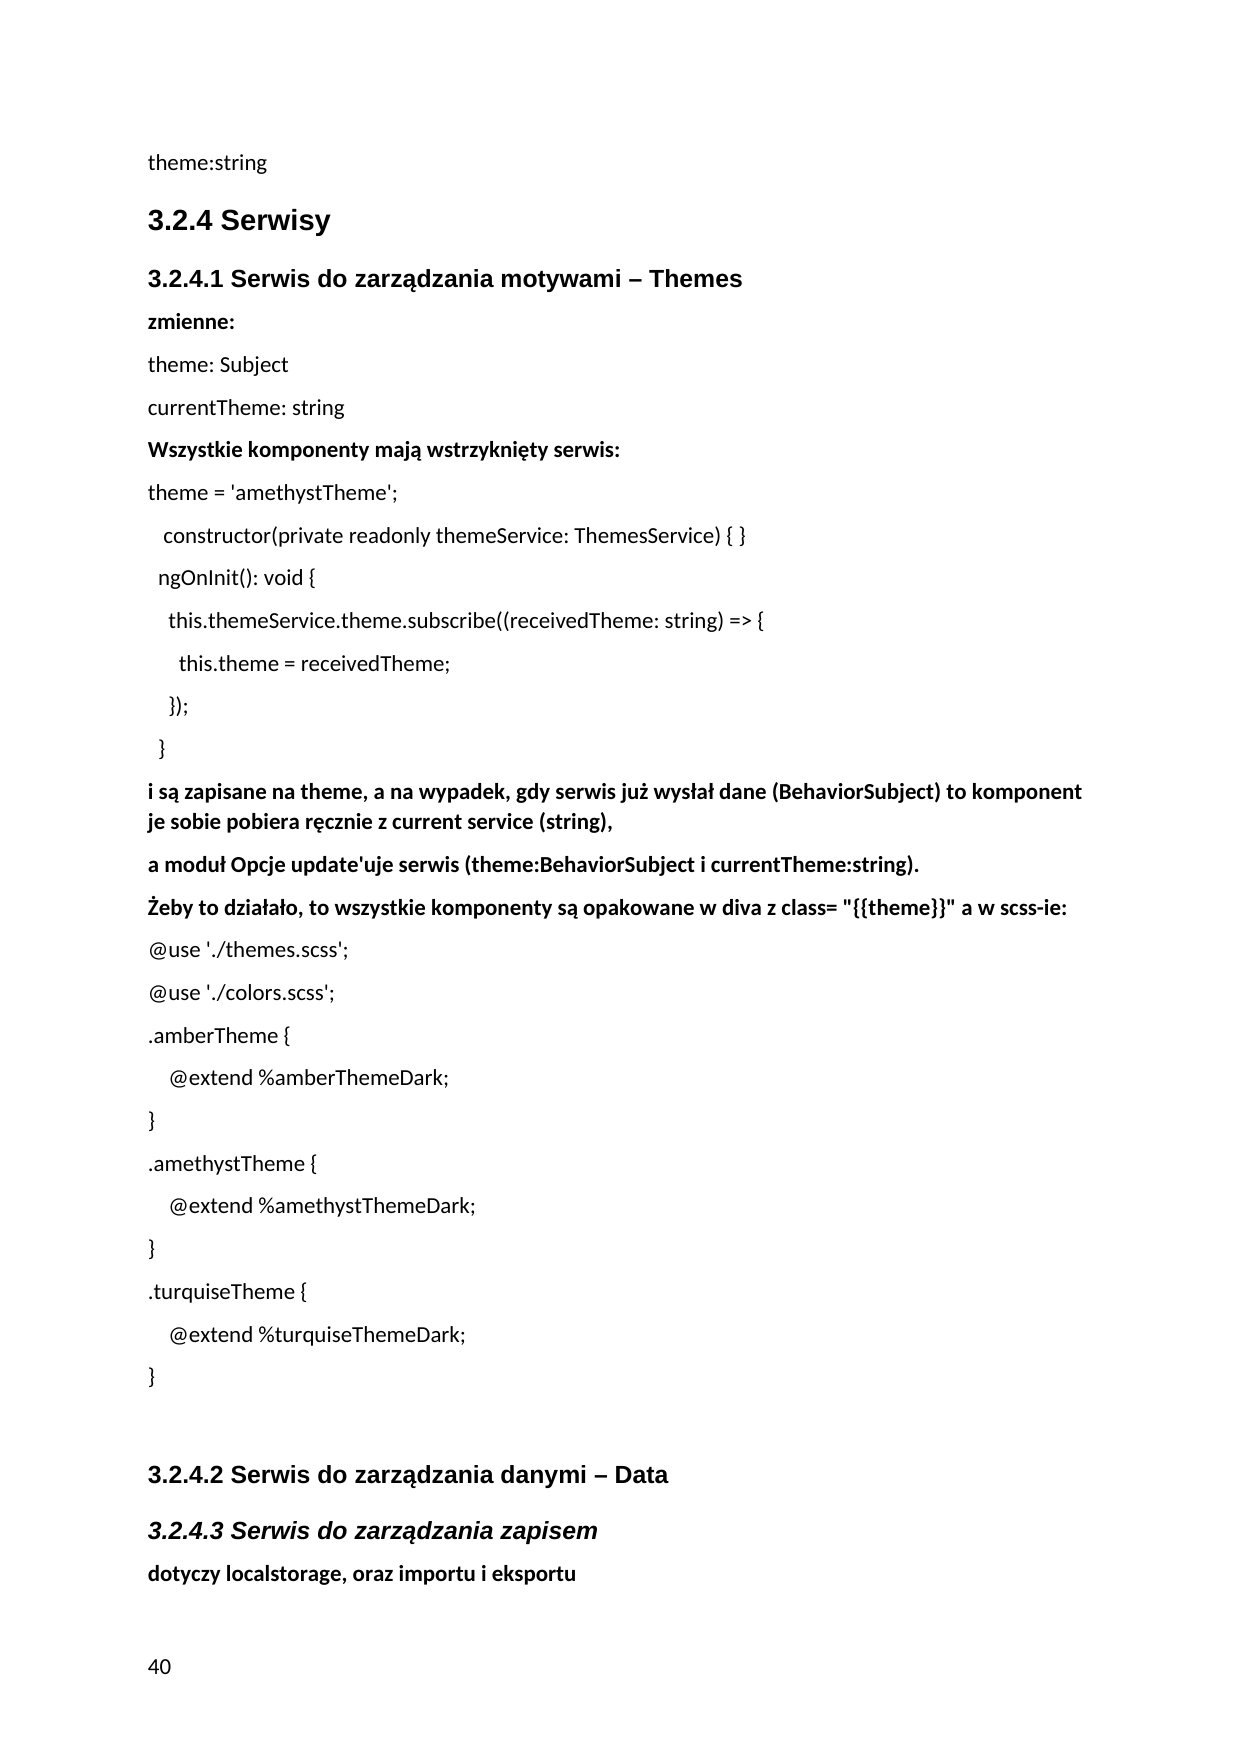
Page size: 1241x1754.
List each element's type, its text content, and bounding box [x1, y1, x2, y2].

text @use './colors.scss'; [148, 978, 1093, 1006]
text } [148, 1362, 1093, 1390]
text Wszystkie komponenty mają wstrzyknięty serwis: [148, 435, 1093, 463]
text theme:string [148, 148, 1093, 176]
text i są zapisane na theme, a na wypadek, gdy serwis już wysłał dane (BehaviorSubject) to komponent je sobie pobiera ręcznie z current service (string), [148, 777, 1093, 835]
subtitle 3.2.4 Serwisy [148, 203, 1093, 236]
text @extend %amberThemeDark; [148, 1063, 1093, 1091]
text Żeby to działało, to wszystkie komponenty są opakowane w diva z class= "{{theme}}" a w scss-ie: [148, 893, 1093, 921]
subtitle 3.2.4.3 Serwis do zarządzania zapisem [148, 1516, 1093, 1544]
text constructor(private readonly themeService: ThemesService) { } [148, 521, 1093, 549]
text zmienne: [148, 307, 1093, 335]
text dotyczy localstorage, oraz importu i eksportu [148, 1559, 1093, 1587]
text theme = 'amethystTheme'; [148, 478, 1093, 506]
text }); [148, 692, 1093, 719]
text this.themeService.theme.subscribe((receivedTheme: string) => { [148, 606, 1093, 634]
text this.theme = receivedTheme; [148, 649, 1093, 677]
text ngOnInit(): void { [148, 563, 1093, 591]
text @use './themes.scss'; [148, 935, 1093, 963]
text } [148, 1234, 1093, 1262]
text .turquiseTheme { [148, 1277, 1093, 1305]
text .amberTheme { [148, 1021, 1093, 1049]
subtitle 3.2.4.1 Serwis do zarządzania motywami – Themes [148, 264, 1093, 292]
text @extend %amethystThemeDark; [148, 1192, 1093, 1219]
text theme: Subject [148, 350, 1093, 378]
text a moduł Opcje update'uje serwis (theme:BehaviorSubject i currentTheme:string). [148, 850, 1093, 878]
text .amethystTheme { [148, 1149, 1093, 1177]
text } [148, 1106, 1093, 1134]
text @extend %turquiseThemeDark; [148, 1320, 1093, 1348]
text currentTheme: string [148, 393, 1093, 421]
subtitle 3.2.4.2 Serwis do zarządzania danymi – Data [148, 1460, 1093, 1489]
text } [148, 734, 1093, 762]
